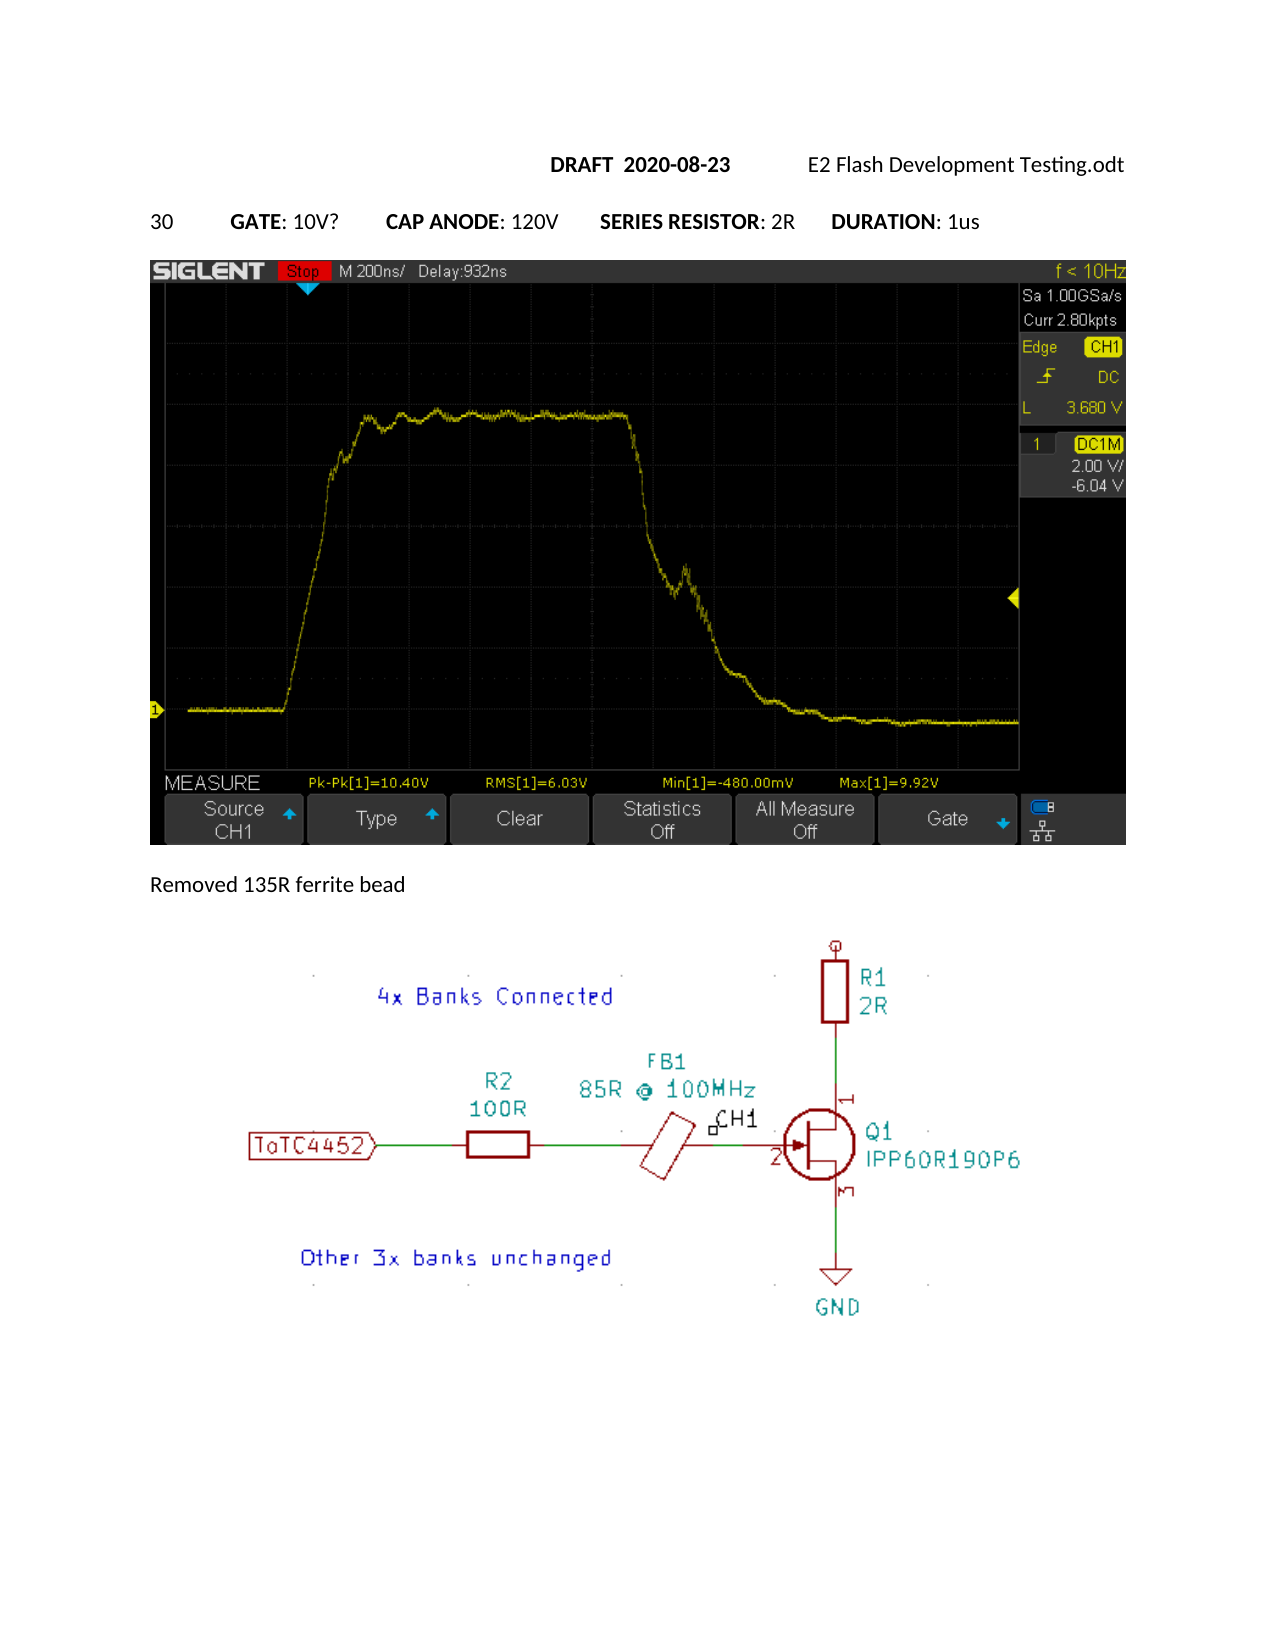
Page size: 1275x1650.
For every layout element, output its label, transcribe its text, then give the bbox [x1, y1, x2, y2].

picture [150, 260, 1126, 845]
picture [238, 922, 1037, 1330]
text 30 GATE: 10V? CAP ANODE: 120V SERIES RESISTOR: 2R DURATION: 1us [150, 207, 1125, 236]
text Removed 135R ferrite bead [150, 870, 1125, 898]
